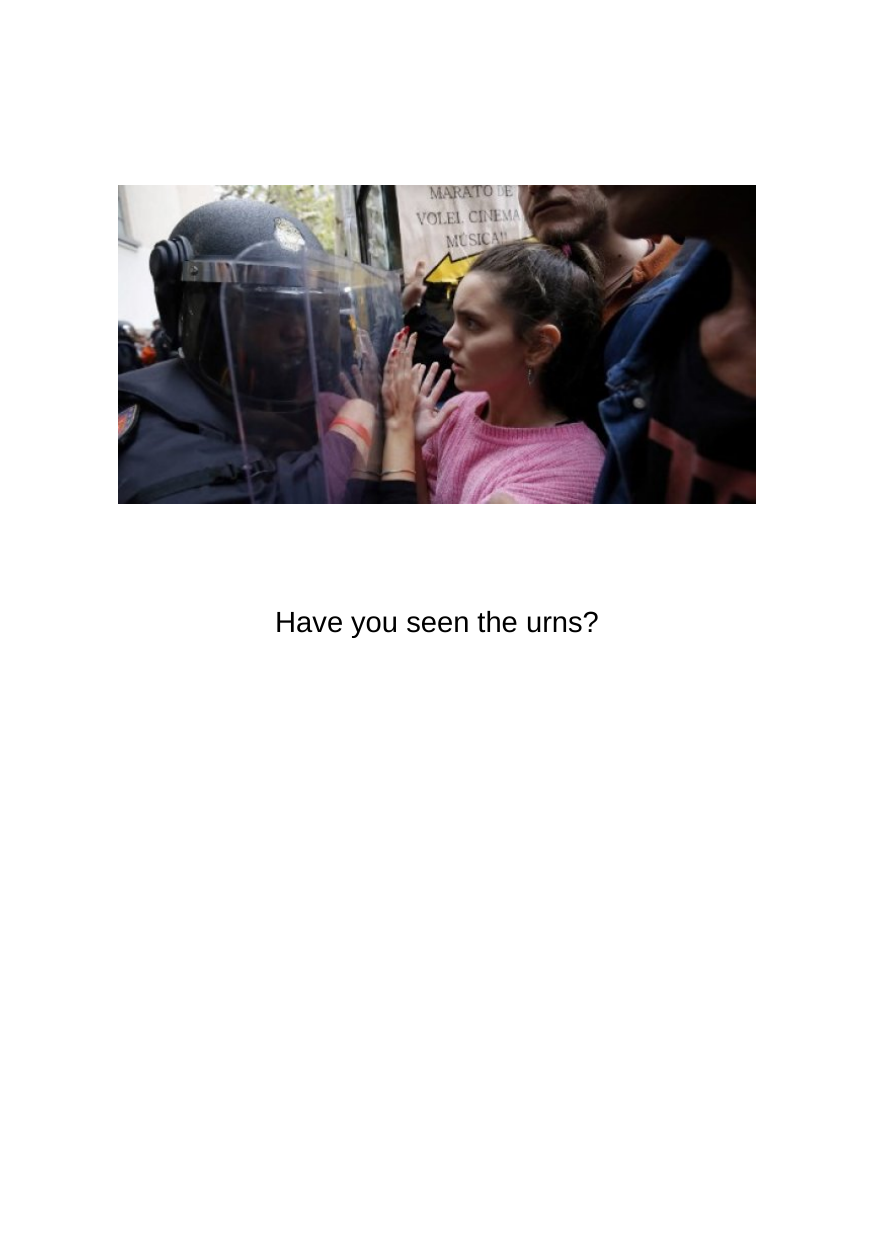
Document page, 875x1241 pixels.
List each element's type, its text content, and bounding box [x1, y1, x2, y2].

text Have you seen the urns? [118, 605, 756, 638]
picture [118, 185, 756, 504]
